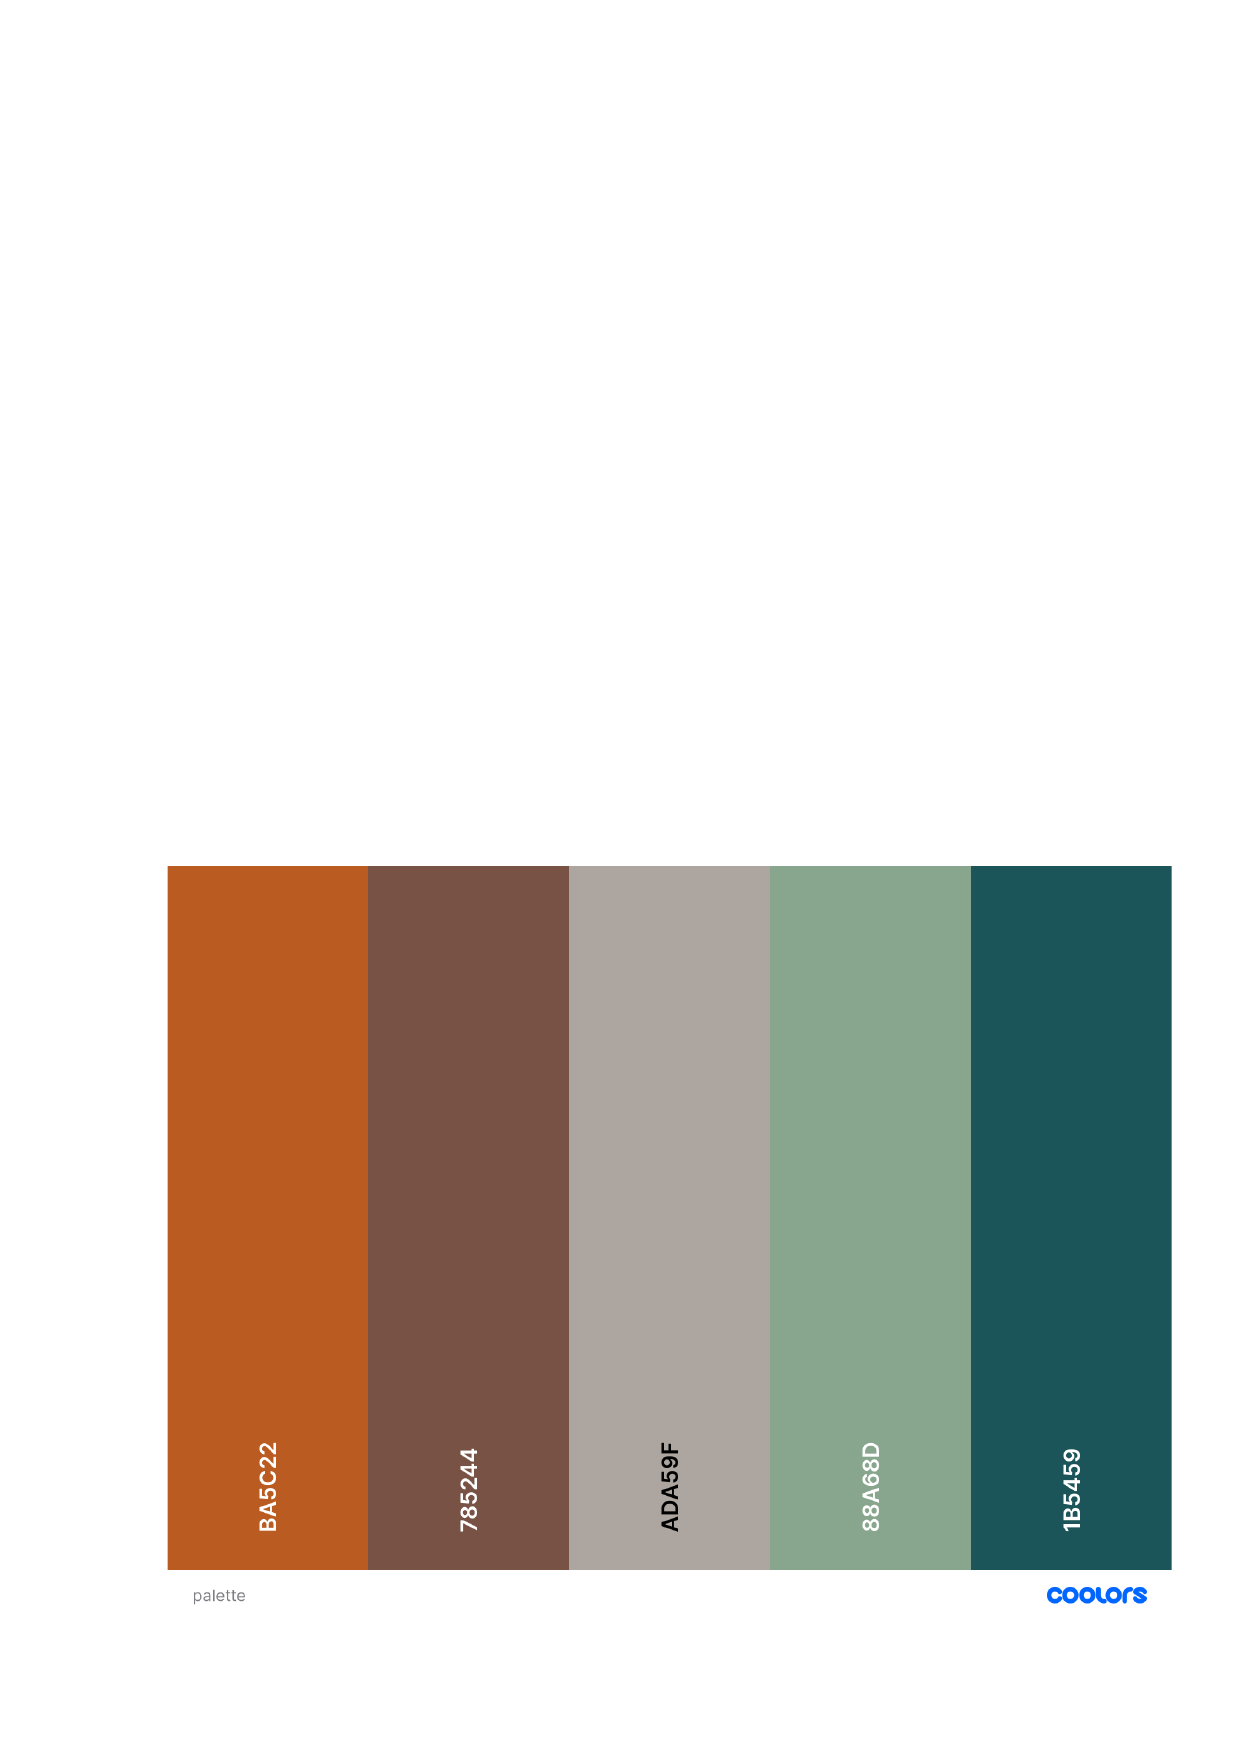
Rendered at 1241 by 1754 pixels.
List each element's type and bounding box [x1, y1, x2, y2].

picture [167, 866, 1172, 1620]
